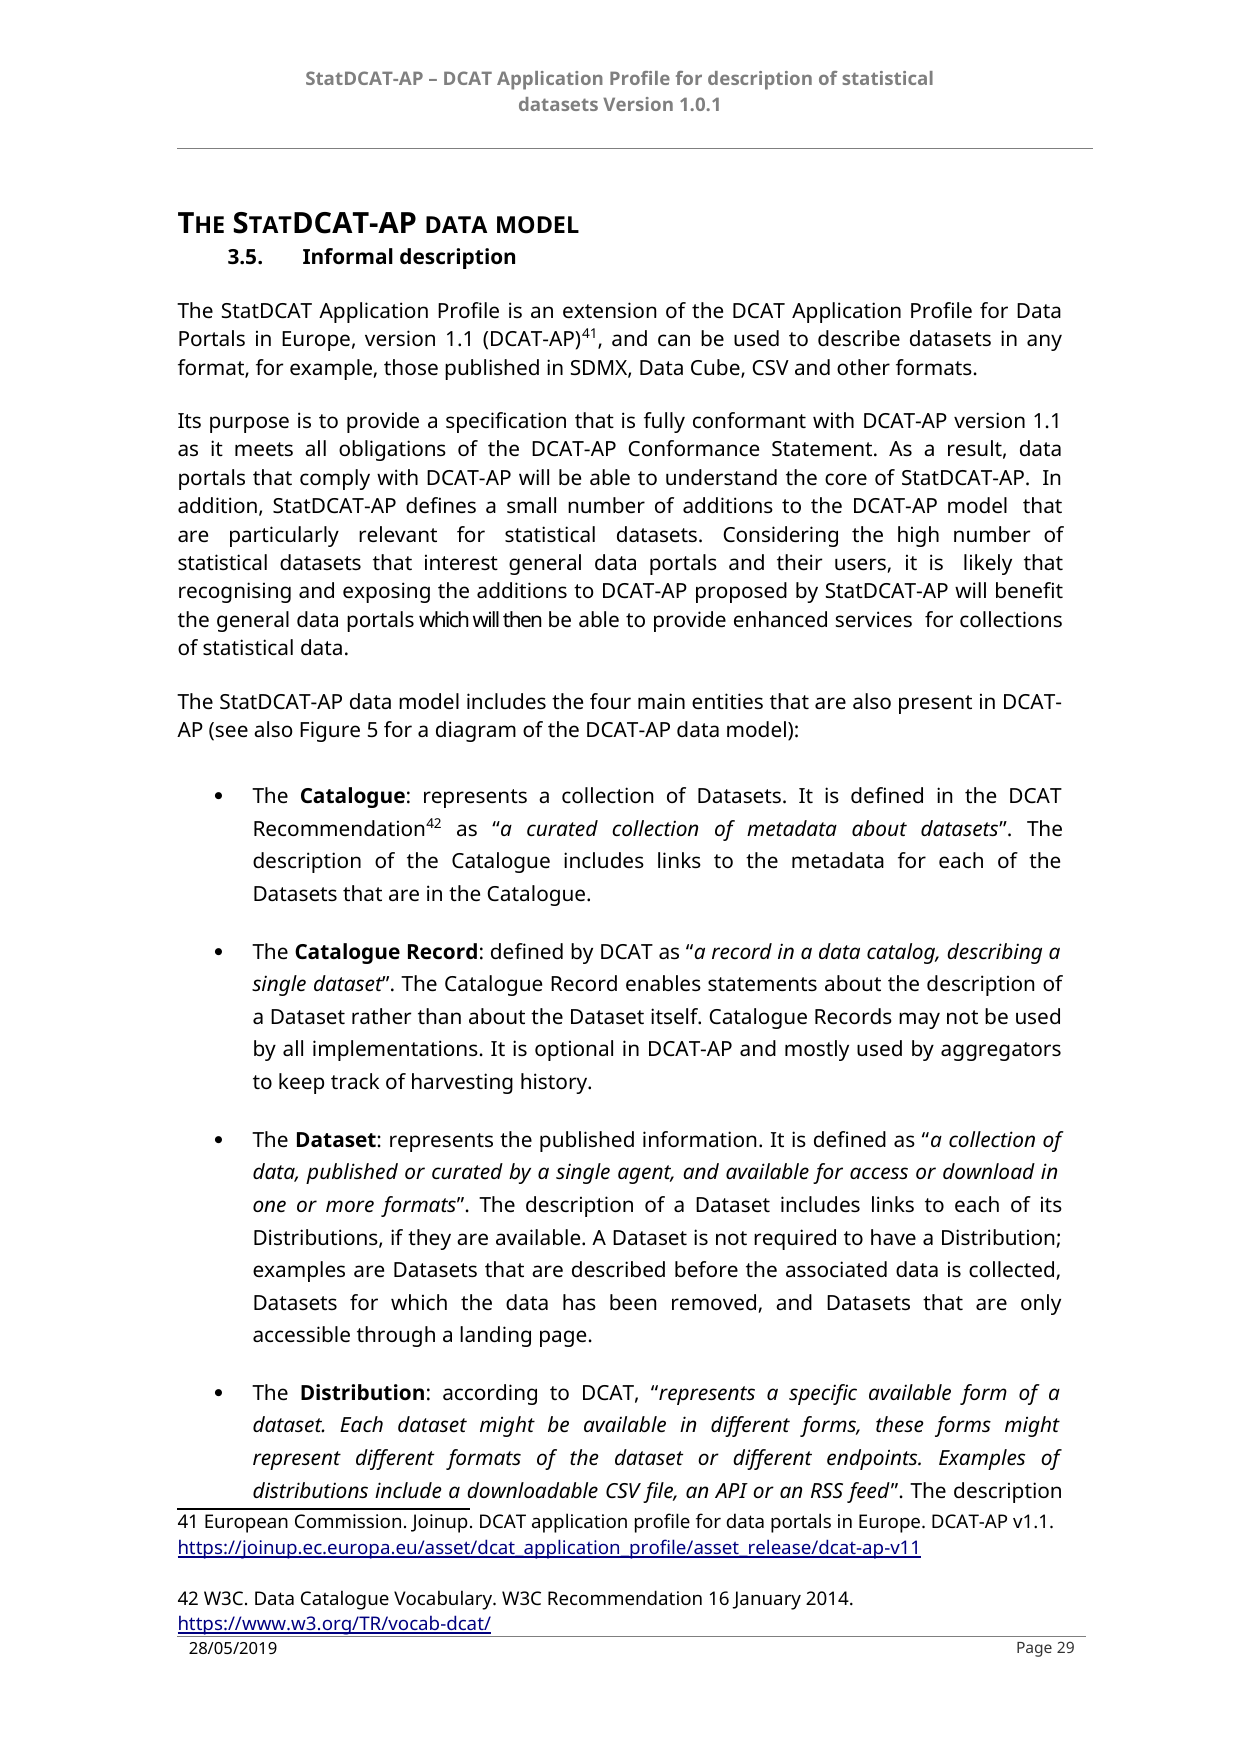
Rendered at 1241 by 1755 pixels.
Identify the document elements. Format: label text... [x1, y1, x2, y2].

list The Dataset: represents the published information. It is defined as “a collection of data, published or curated by a single agent, and available for access or download in one or more formats”. The description of a Dataset includes links to each of its Distributions, if they are available. A Dataset is not required to have a Distribution; examples are Datasets that are described before the associated data is collected, Datasets for which the data has been removed, and Datasets that are only accessible through a landing page. [215, 1125, 1063, 1349]
list The Catalogue: represents a collection of Datasets. It is defined in the DCAT Recommendation as “a curated collection of metadata about datasets”. The description of the Catalogue includes links to the metadata for each of the Datasets that are in the Catalogue. [215, 781, 1063, 908]
text European Commission. Joinup. DCAT application profile for data portals in Europe. DCAT-AP v1.1. https://joinup.ec.europa.eu/asset/dcat_application_profile/asset_release/dcat-ap-v11 [177, 1509, 1063, 1560]
text The StatDCAT Application Profile is an extension of the DCAT Application Profile for Data Portals in Europe, version 1.1 (DCAT-AP), and can be used to describe datasets in any format, for example, those published in SDMX, Data Cube, CSV and other formats. [177, 296, 1063, 381]
list W3C. Data Catalogue Vocabulary. W3C Recommendation 16 January 2014. https://www.w3.org/TR/vocab-dcat/ [177, 1585, 1063, 1636]
text The StatDCAT-AP data model includes the four main entities that are also present in DCAT-AP (see also Figure 5 for a diagram of the DCAT-AP data model): [177, 687, 1063, 744]
list The Distribution: according to DCAT, “represents a specific available form of a dataset. Each dataset might be available in different forms, these forms might represent different formats of the dataset or different endpoints. Examples of distributions include a downloadable CSV file, an API or an RSS feed”. The description [215, 1378, 1063, 1504]
subtitle Informal description [227, 242, 1063, 271]
text Its purpose is to provide a specification that is fully conformant with DCAT-AP version 1.1 as it meets all obligations of the DCAT-AP Conformance Statement. As a result, data portals that comply with DCAT-AP will be able to understand the core of StatDCAT-AP. In addition, StatDCAT-AP defines a small number of additions to the DCAT-AP model that are particularly relevant for statistical datasets. Considering the high number of statistical datasets that interest general data portals and their users, it is likely that recognising and exposing the additions to DCAT-AP proposed by StatDCAT-AP will benefit the general data portals which will then be able to provide enhanced services for collections of statistical data. [177, 406, 1063, 662]
list The Catalogue Record: defined by DCAT as “a record in a data catalog, describing a single dataset”. The Catalogue Record enables statements about the description of a Dataset rather than about the Dataset itself. Catalogue Records may not be used by all implementations. It is optional in DCAT-AP and mostly used by aggregators to keep track of harvesting history. [215, 937, 1063, 1096]
subtitle The StatDCAT-AP data model [177, 203, 1063, 242]
